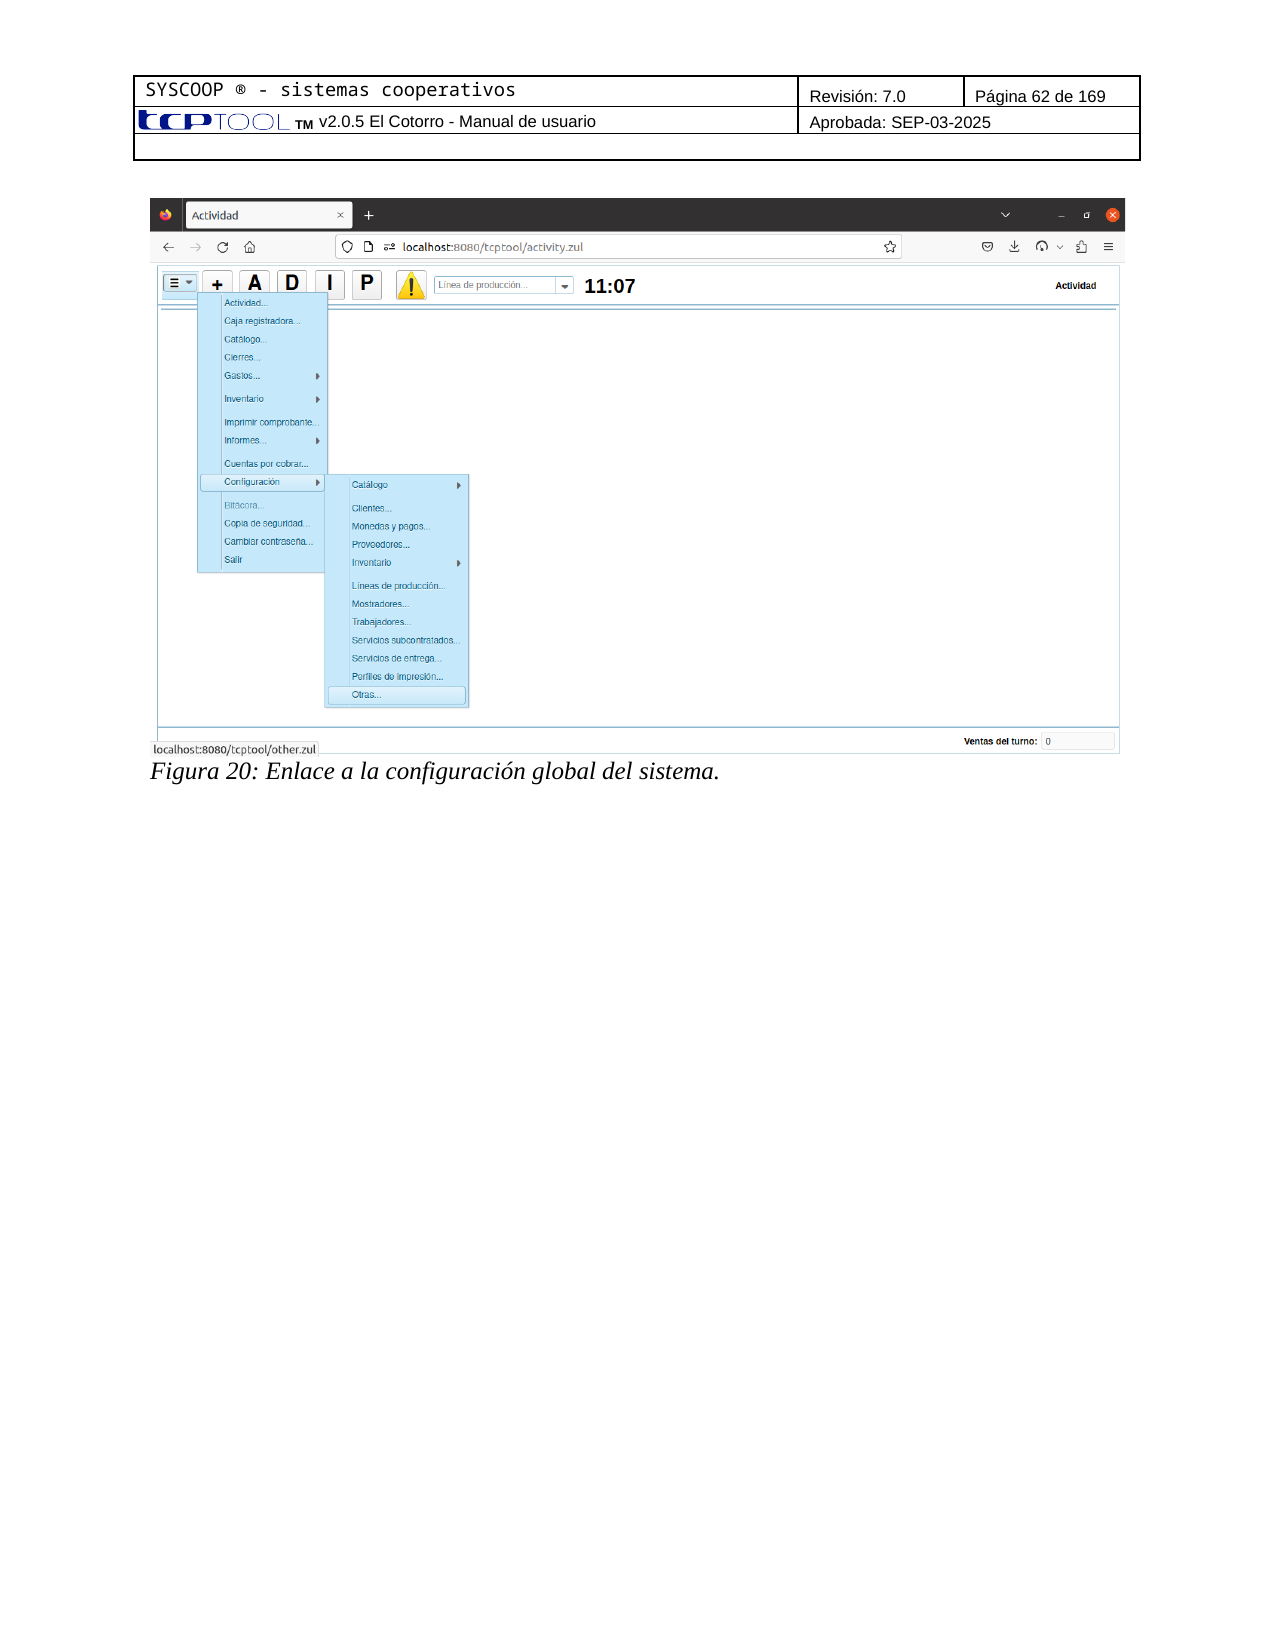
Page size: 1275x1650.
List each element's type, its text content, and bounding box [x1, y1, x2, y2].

picture [138, 110, 290, 130]
text Figura 20: Enlace a la configuración global del sistema. [150, 757, 1125, 785]
picture [150, 198, 1125, 757]
